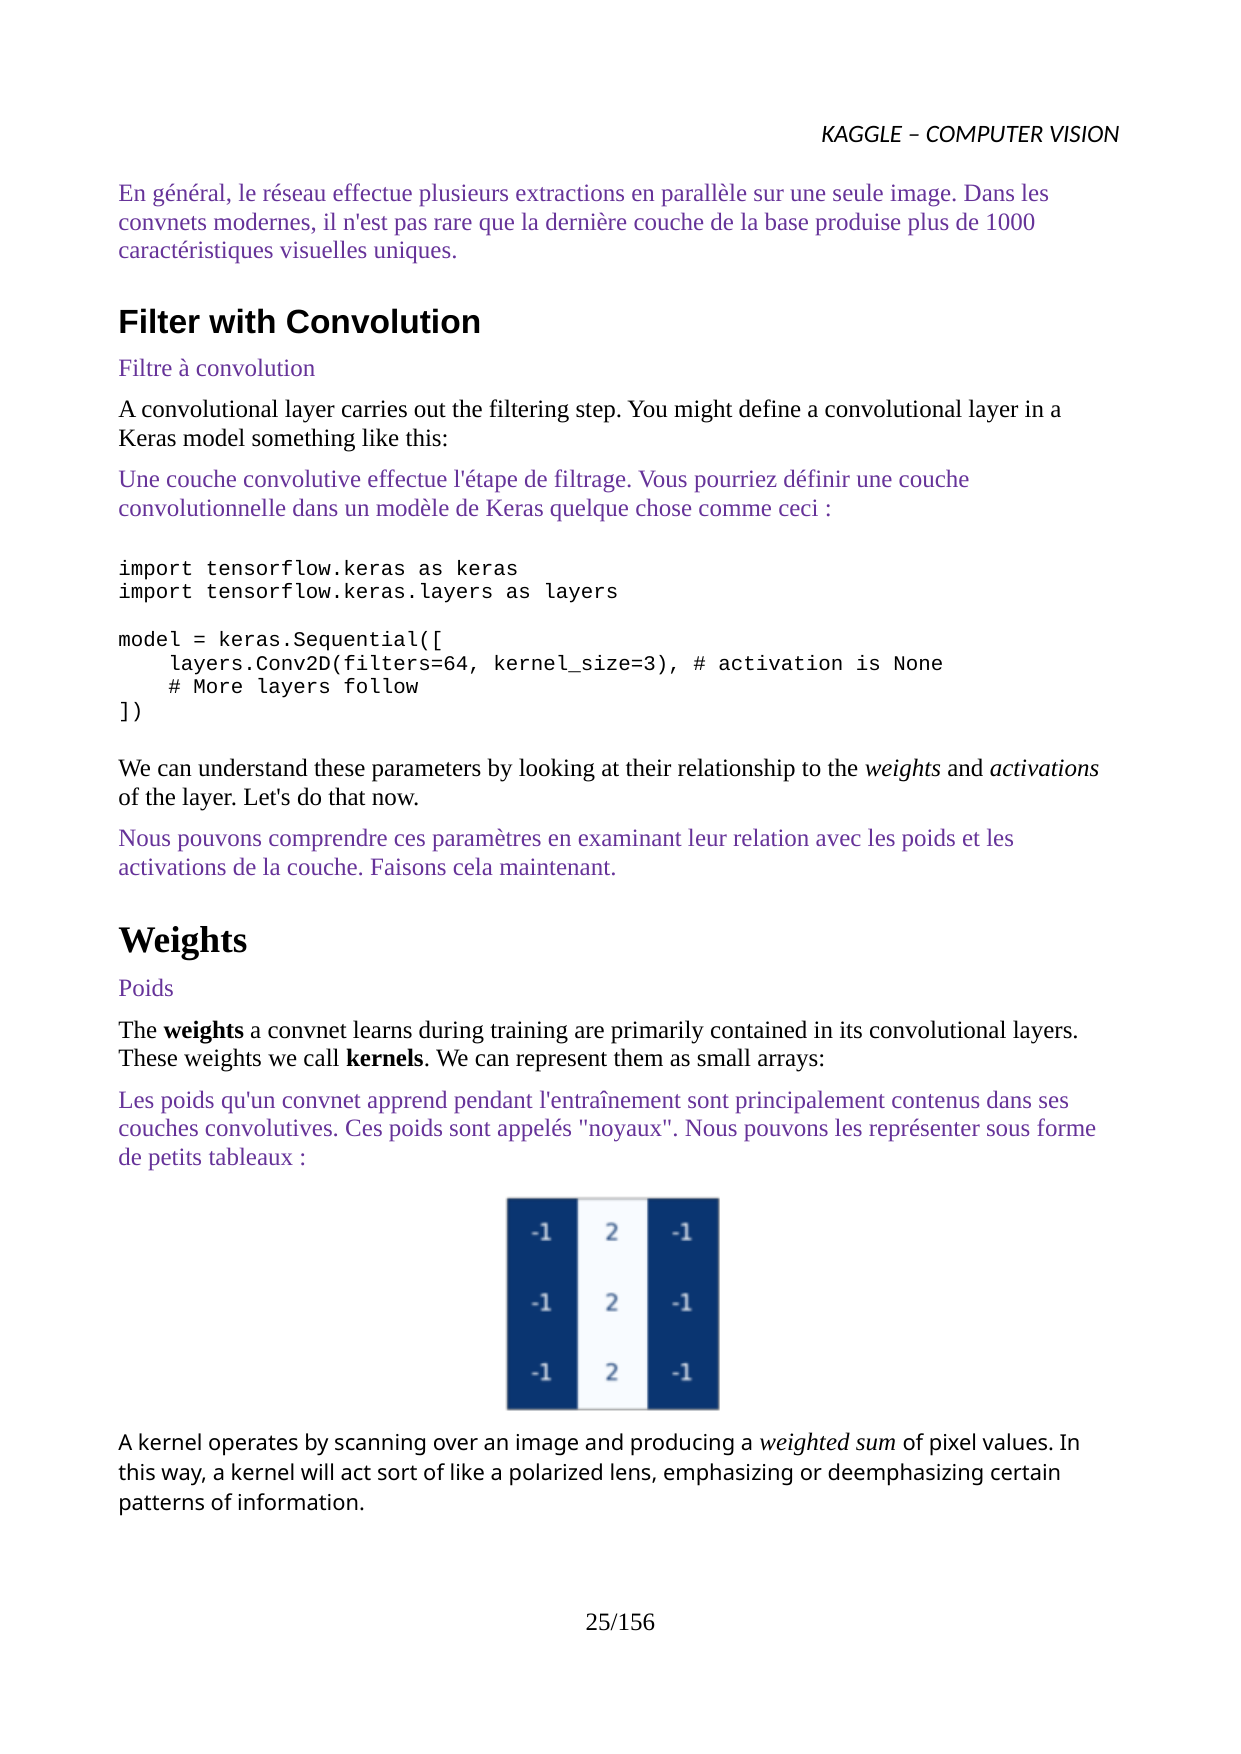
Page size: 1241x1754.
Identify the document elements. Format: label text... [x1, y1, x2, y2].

subtitle Weights [118, 918, 1122, 961]
text The weights a convnet learns during training are primarily contained in its convolutional layers. These weights we call kernels. We can represent them as small arrays: [118, 1015, 1122, 1072]
text layers.Conv2D(filters=64, kernel_size=3), # activation is None [118, 652, 1122, 676]
text Filtre à convolution [118, 353, 1122, 382]
text import tensorflow.keras as keras [118, 558, 1122, 582]
text ]) [118, 700, 1122, 723]
text Poids [118, 973, 1122, 1002]
text model = keras.Sequential([ [118, 629, 1122, 652]
subtitle Filter with Convolution [118, 302, 1122, 341]
text Nous pouvons comprendre ces paramètres en examinant leur relation avec les poids et les activations de la couche. Faisons cela maintenant. [118, 823, 1122, 880]
text En général, le réseau effectue plusieurs extractions en parallèle sur une seule image. Dans les convnets modernes, il n'est pas rare que la dernière couche de la base produise plus de 1000 caractéristiques visuelles uniques. [118, 178, 1122, 264]
text A convolutional layer carries out the filtering step. You might define a convolutional layer in a Keras model something like this: [118, 394, 1122, 452]
text Une couche convolutive effectue l'étape de filtrage. Vous pourriez définir une couche convolutionnelle dans un modèle de Keras quelque chose comme ceci : [118, 464, 1122, 522]
text A kernel operates by scanning over an image and producing a weighted sum of pixel values. In this way, a kernel will act sort of like a polarized lens, emphasizing or deemphasizing certain patterns of information. [118, 1183, 1122, 1517]
text We can understand these parameters by looking at their relationship to the weights and activations of the layer. Let's do that now. [118, 753, 1122, 810]
text import tensorflow.keras.layers as layers [118, 582, 1122, 605]
text # More layers follow [118, 676, 1122, 700]
picture [498, 1183, 742, 1428]
text Les poids qu'un convnet apprend pendant l'entraînement sont principalement contenus dans ses couches convolutives. Ces poids sont appelés "noyaux". Nous pouvons les représenter sous forme de petits tableaux : [118, 1085, 1122, 1171]
